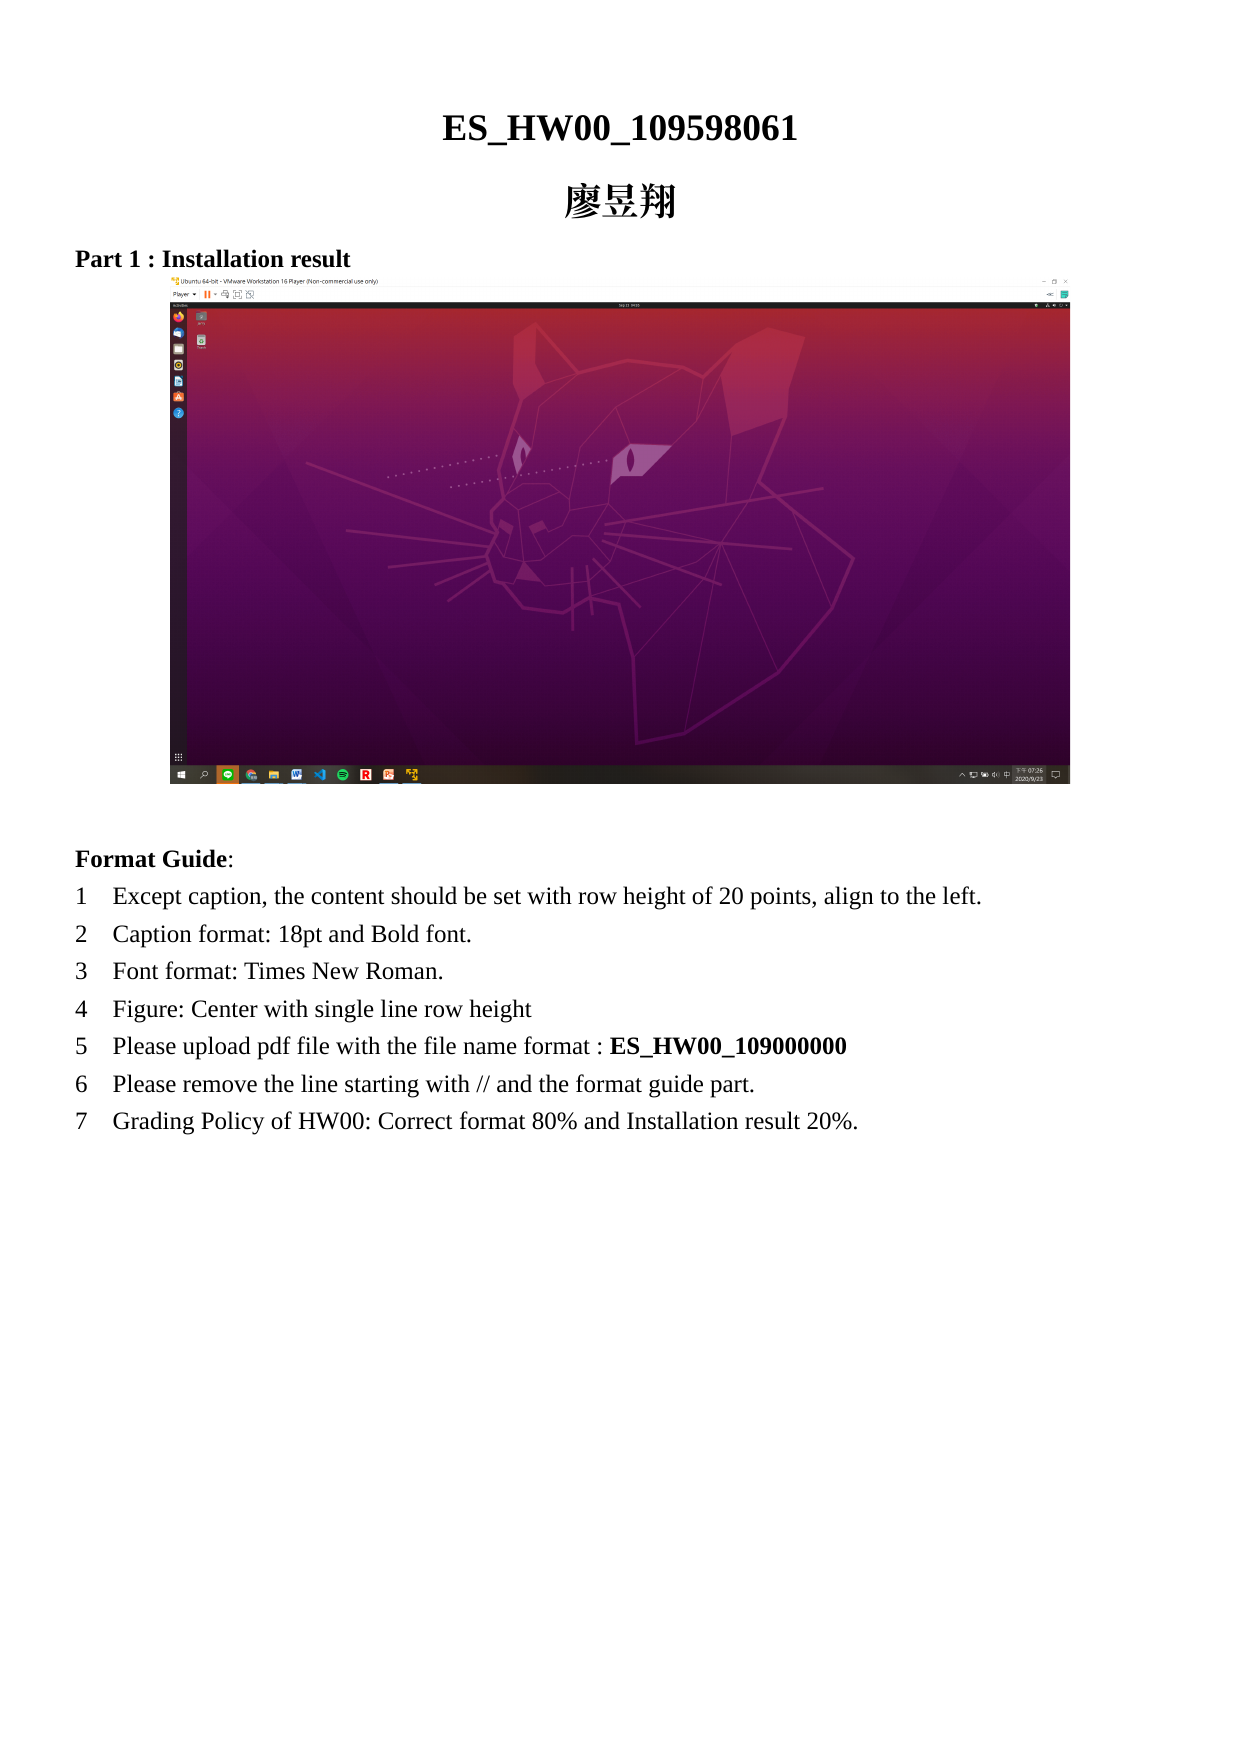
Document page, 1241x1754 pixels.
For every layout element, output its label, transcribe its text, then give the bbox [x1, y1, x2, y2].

text Part 1 : Installation result [75, 239, 1165, 277]
list Please upload pdf file with the file name format : ES_HW00_109000000 [75, 1027, 1165, 1064]
list Font format: Times New Roman. [75, 952, 1165, 989]
picture [170, 277, 1071, 784]
text Format Guide: [75, 839, 1165, 877]
list Except caption, the content should be set with row height of 20 points, align to the left. [75, 877, 1165, 914]
text ES_HW00_109598061 [75, 89, 1165, 164]
list Caption format: 18pt and Bold font. [75, 914, 1165, 952]
text 廖昱翔 [75, 164, 1165, 239]
list Please remove the line starting with // and the format guide part. [75, 1064, 1165, 1102]
list Grading Policy of HW00: Correct format 80% and Installation result 20%. [75, 1102, 1165, 1139]
list Figure: Center with single line row height [75, 989, 1165, 1027]
